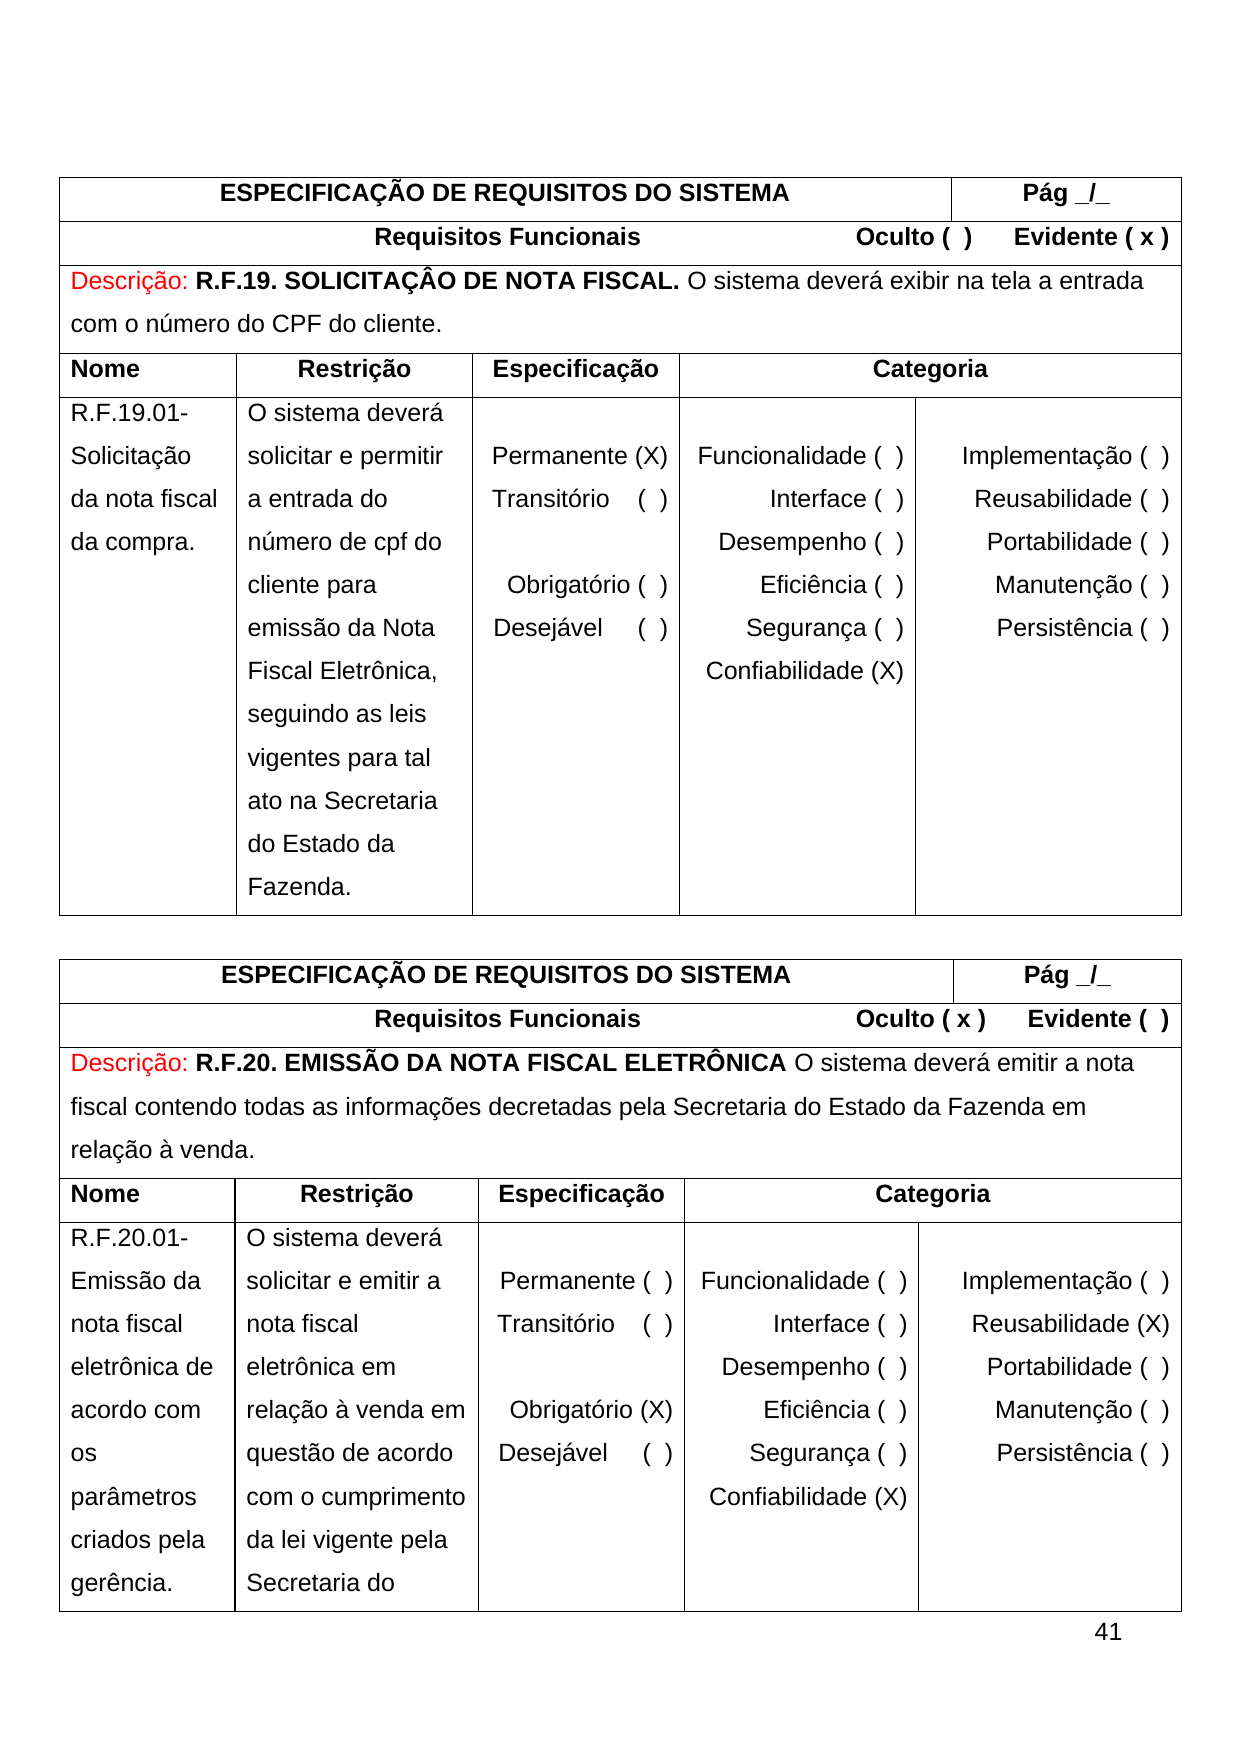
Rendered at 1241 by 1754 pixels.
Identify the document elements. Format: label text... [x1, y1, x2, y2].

table_cell R.F.19.01- Solicitação da nota fiscal da compra. [60, 398, 236, 915]
table_cell O sistema deverá solicitar e emitir a nota fiscal eletrônica em relação à venda em questão de acordo com o cumprimento da lei vigente pela Secretaria do [236, 1223, 478, 1611]
table_cell Requisitos Funcionais Oculto ( x ) Evidente ( ) [60, 1004, 1181, 1047]
table_cell Nome [60, 1179, 234, 1222]
table_cell R.F.20.01- Emissão da nota fiscal eletrônica de acordo com os parâmetros criados pela gerência. [60, 1223, 234, 1611]
table_header ESPECIFICAÇÃO DE REQUISITOS DO SISTEMA [60, 960, 953, 1003]
table_cell Permanente ( ) Transitório ( ) Obrigatório (X) Desejável ( ) [479, 1223, 684, 1611]
table_cell O sistema deverá solicitar e permitir a entrada do número de cpf do cliente para emissão da Nota Fiscal Eletrônica, seguindo as leis vigentes para tal ato na Secretaria do Estado da Fazenda. [237, 398, 472, 915]
table_cell Restrição [236, 1179, 478, 1222]
table_header Pág _/_ [952, 178, 1181, 221]
table_cell Categoria [685, 1179, 1181, 1222]
table_cell Requisitos Funcionais Oculto ( ) Evidente ( x ) [60, 222, 1181, 265]
table_header ESPECIFICAÇÃO DE REQUISITOS DO SISTEMA [60, 178, 951, 221]
table_cell Especificação [479, 1179, 684, 1222]
table_cell Permanente (X) Transitório ( ) Obrigatório ( ) Desejável ( ) [473, 398, 679, 915]
table_cell Categoria [680, 354, 1181, 397]
table_cell Funcionalidade ( ) Interface ( ) Desempenho ( ) Eficiência ( ) Segurança ( ) Confiabilidade (X) [685, 1223, 918, 1611]
table_cell Nome [60, 354, 236, 397]
table_cell Descrição: R.F.20. EMISSÃO DA NOTA FISCAL ELETRÔNICA O sistema deverá emitir a nota fiscal contendo todas as informações decretadas pela Secretaria do Estado da Fazenda em relação à venda. [60, 1048, 1181, 1178]
table_cell Implementação ( ) Reusabilidade ( ) Portabilidade ( ) Manutenção ( ) Persistência ( ) [916, 398, 1181, 915]
table_cell Restrição [237, 354, 472, 397]
table_header Pág _/_ [954, 960, 1181, 1003]
table_cell Especificação [473, 354, 679, 397]
table_cell Implementação ( ) Reusabilidade (X) Portabilidade ( ) Manutenção ( ) Persistência ( ) [919, 1223, 1181, 1611]
table_cell Descrição: R.F.19. SOLICITAÇÂO DE NOTA FISCAL. O sistema deverá exibir na tela a entrada com o número do CPF do cliente. [60, 266, 1181, 352]
table_cell Funcionalidade ( ) Interface ( ) Desempenho ( ) Eficiência ( ) Segurança ( ) Confiabilidade (X) [680, 398, 915, 915]
